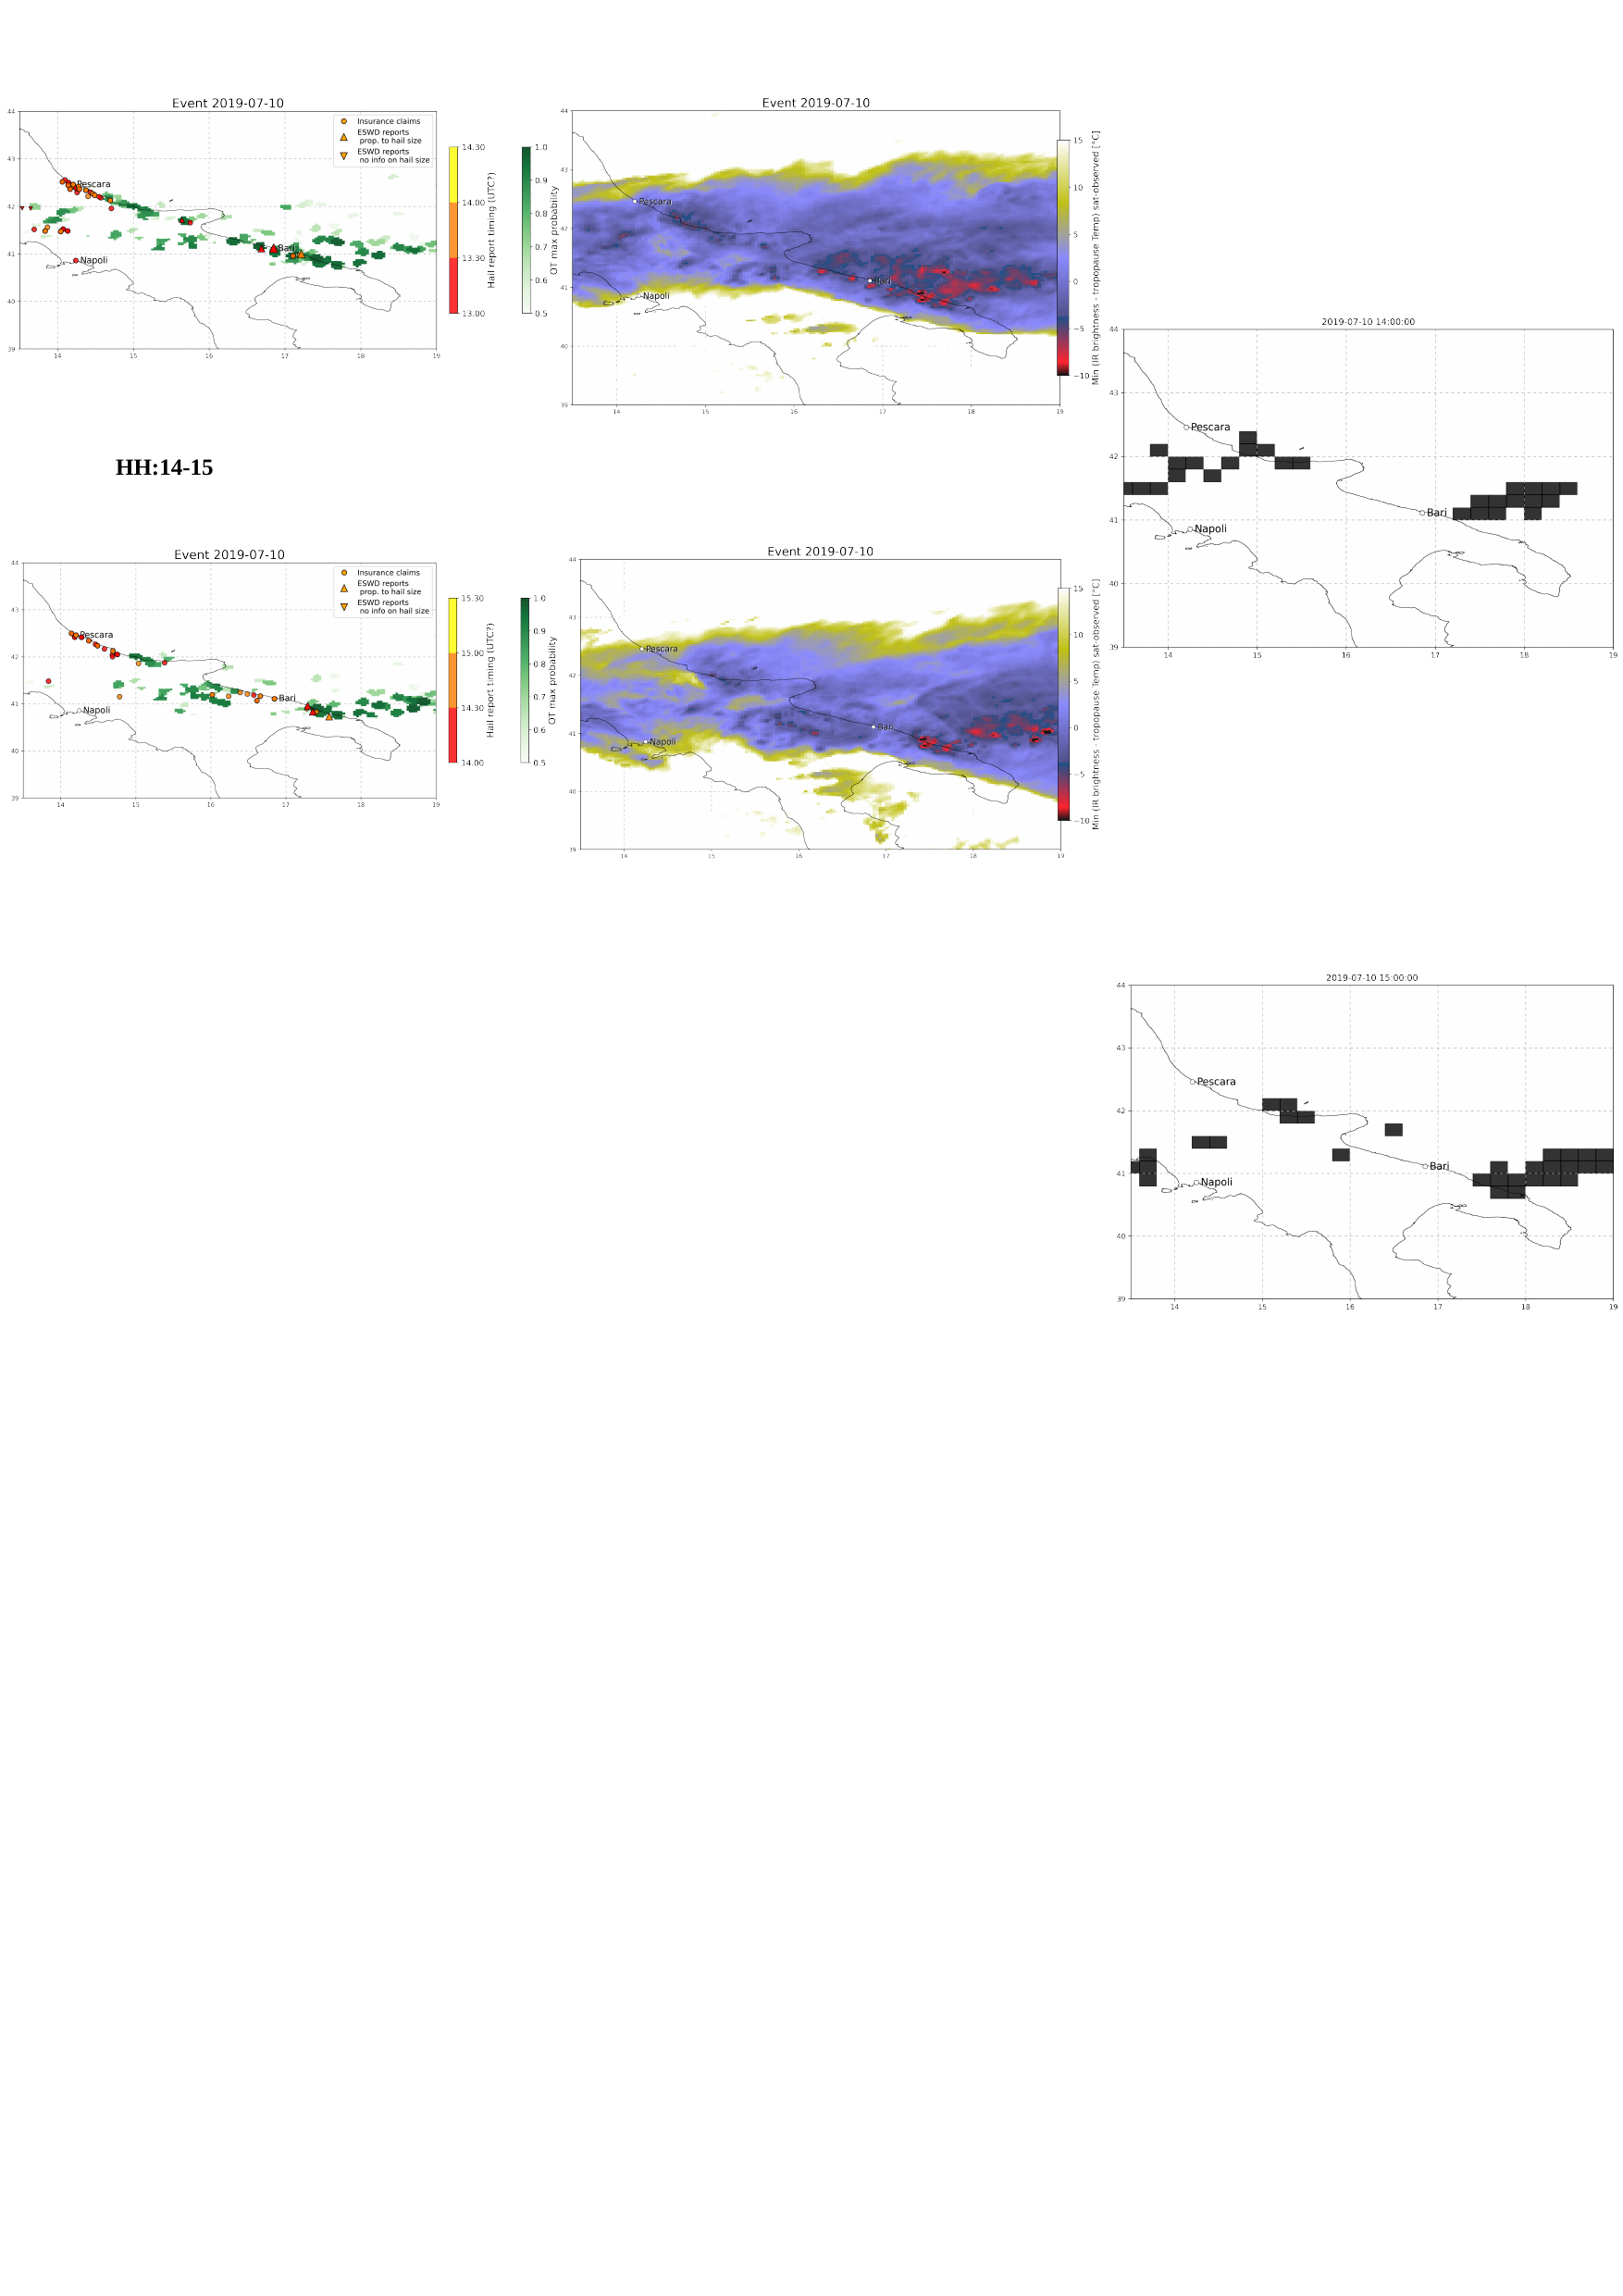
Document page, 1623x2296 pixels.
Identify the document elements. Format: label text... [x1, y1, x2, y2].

text HH:14-15 [110, 400, 1104, 533]
picture [1111, 969, 1623, 1316]
picture [3, 93, 1623, 863]
picture [6, 545, 562, 813]
